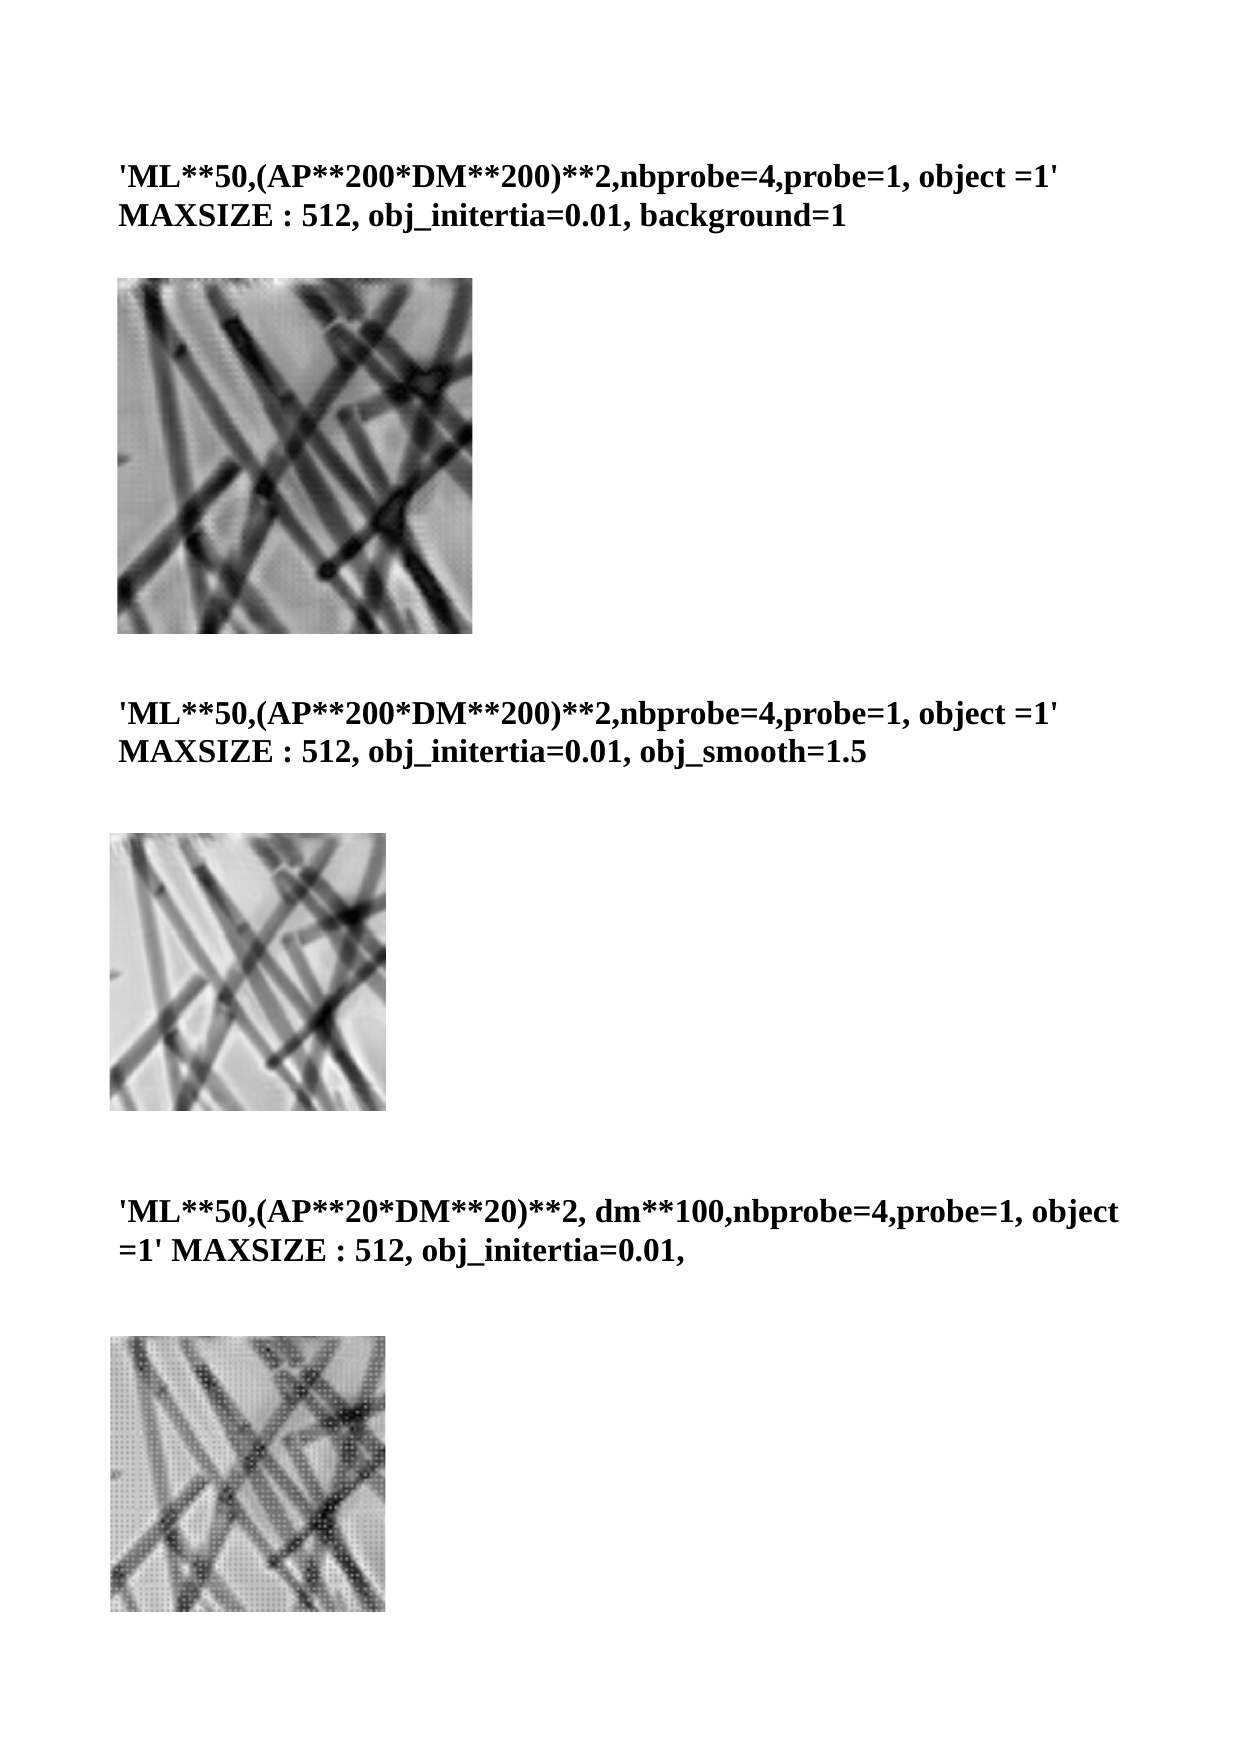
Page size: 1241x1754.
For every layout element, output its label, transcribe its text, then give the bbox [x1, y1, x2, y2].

picture [117, 278, 473, 634]
text 'ML**50,(AP**200*DM**200)**2,nbprobe=4,probe=1, object =1' MAXSIZE : 512, obj_initertia=0.01, obj_smooth=1.5 [118, 693, 1122, 770]
picture [110, 1336, 386, 1612]
text 'ML**50,(AP**200*DM**200)**2,nbprobe=4,probe=1, object =1' MAXSIZE : 512, obj_initertia=0.01, background=1 [118, 156, 1122, 233]
picture [109, 833, 386, 1111]
text 'ML**50,(AP**20*DM**20)**2, dm**100,nbprobe=4,probe=1, object =1' MAXSIZE : 512, obj_initertia=0.01, [118, 1191, 1122, 1268]
